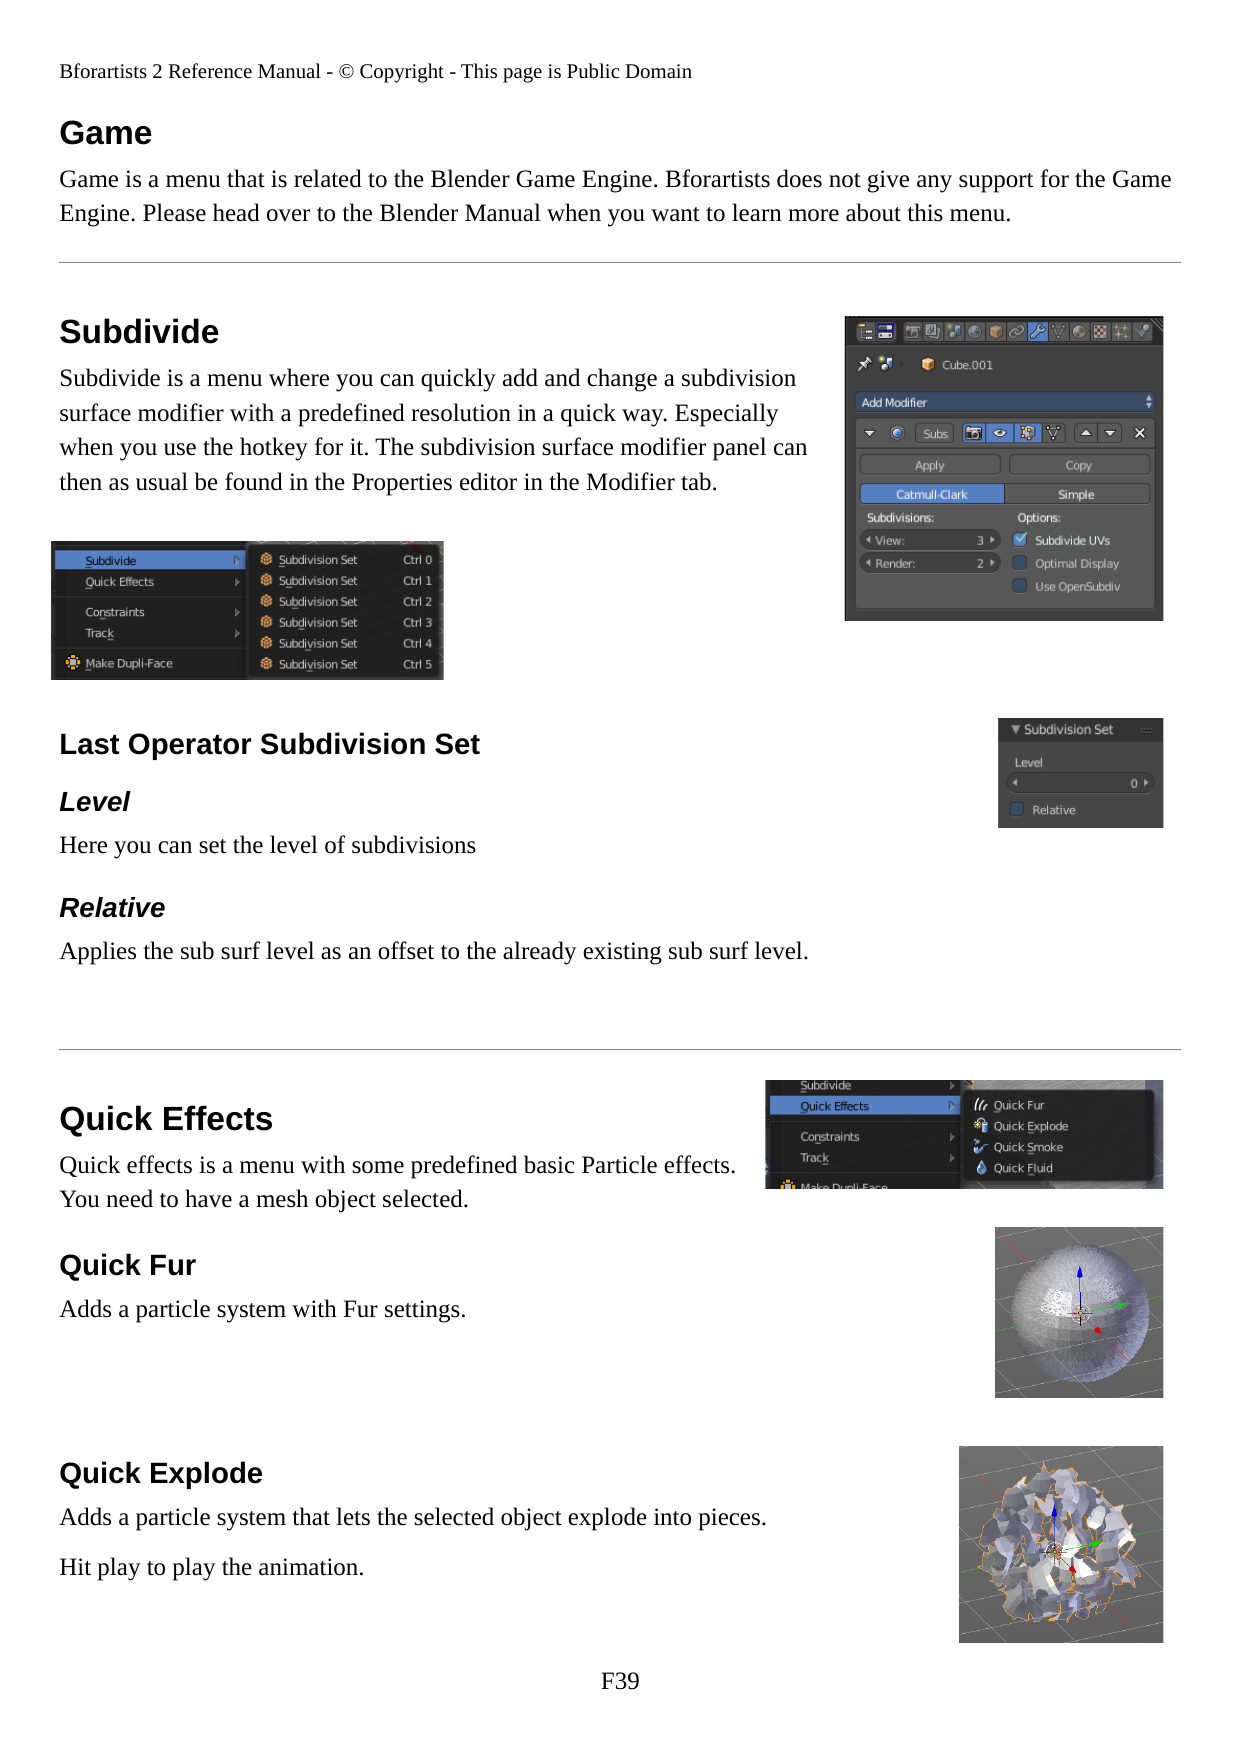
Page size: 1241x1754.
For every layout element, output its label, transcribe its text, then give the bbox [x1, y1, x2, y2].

subtitle [1164, 1456, 1181, 1490]
picture [51, 541, 444, 680]
picture [959, 1446, 1164, 1643]
subtitle Quick Explode [59, 1456, 959, 1490]
subtitle Subdivide [59, 312, 1181, 351]
picture [998, 718, 1164, 828]
subtitle Quick Fur [59, 1248, 995, 1282]
text Adds a particle system with Fur settings. [59, 1294, 995, 1323]
picture [765, 1080, 1164, 1189]
text Quick effects is a menu with some predefined basic Particle effects. You need to have a mesh object selected. [59, 1150, 1181, 1213]
subtitle Level [59, 786, 998, 817]
picture [995, 1227, 1164, 1398]
subtitle Last Operator Subdivision Set [59, 727, 998, 761]
text Subdivide is a menu where you can quickly add and change a subdivision surface modifier with a predefined resolution in a quick way. Especially when you use the hotkey for it. The subdivision surface modifier panel can then as usual be found in the Properties editor in the Modifier tab. [59, 363, 844, 496]
picture [844, 316, 1164, 621]
subtitle Quick Effects [59, 1099, 765, 1138]
text Adds a particle system that lets the selected object explode into pieces. [59, 1502, 959, 1531]
subtitle Game [59, 113, 1181, 151]
subtitle Relative [59, 891, 1181, 923]
subtitle [1164, 1248, 1181, 1282]
subtitle [1164, 786, 1181, 817]
text Applies the sub surf level as an offset to the already existing sub surf level. [59, 936, 1181, 964]
text Here you can set the level of subdivisions [59, 830, 1181, 859]
text Game is a menu that is related to the Blender Game Engine. Bforartists does not give any support for the Game Engine. Please head over to the Blender Manual when you want to learn more about this menu. [59, 164, 1181, 227]
text Hit play to play the animation. [59, 1552, 959, 1580]
subtitle [1164, 1099, 1181, 1138]
